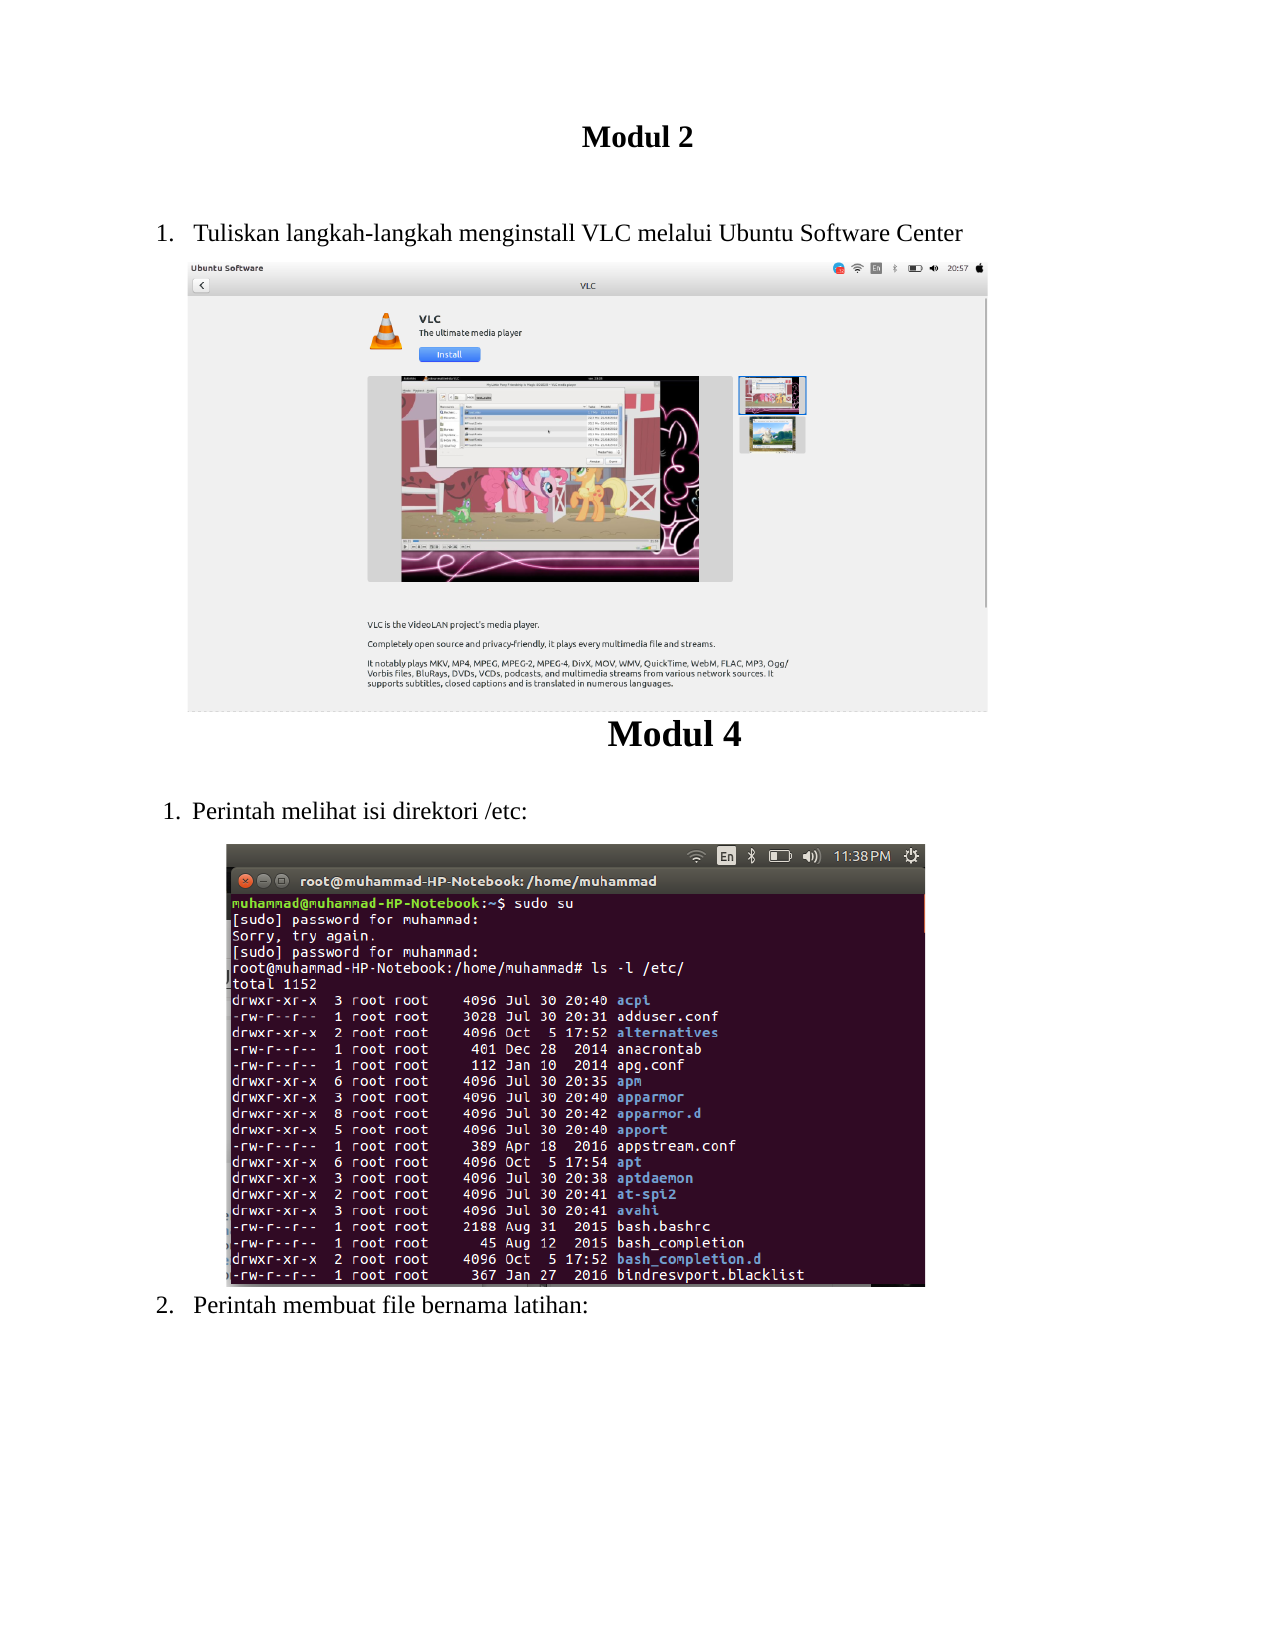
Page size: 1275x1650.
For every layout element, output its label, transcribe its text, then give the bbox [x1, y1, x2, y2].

list Perintah membuat file bernama latihan: [156, 1290, 1157, 1319]
subtitle Modul 2 [118, 118, 1157, 154]
picture [187, 262, 988, 712]
list Perintah melihat isi direktori /etc: [162, 796, 1157, 824]
list Tuliskan langkah-langkah menginstall VLC melalui Ubuntu Software Center [156, 218, 1157, 247]
subtitle Modul 4 [162, 279, 1157, 755]
